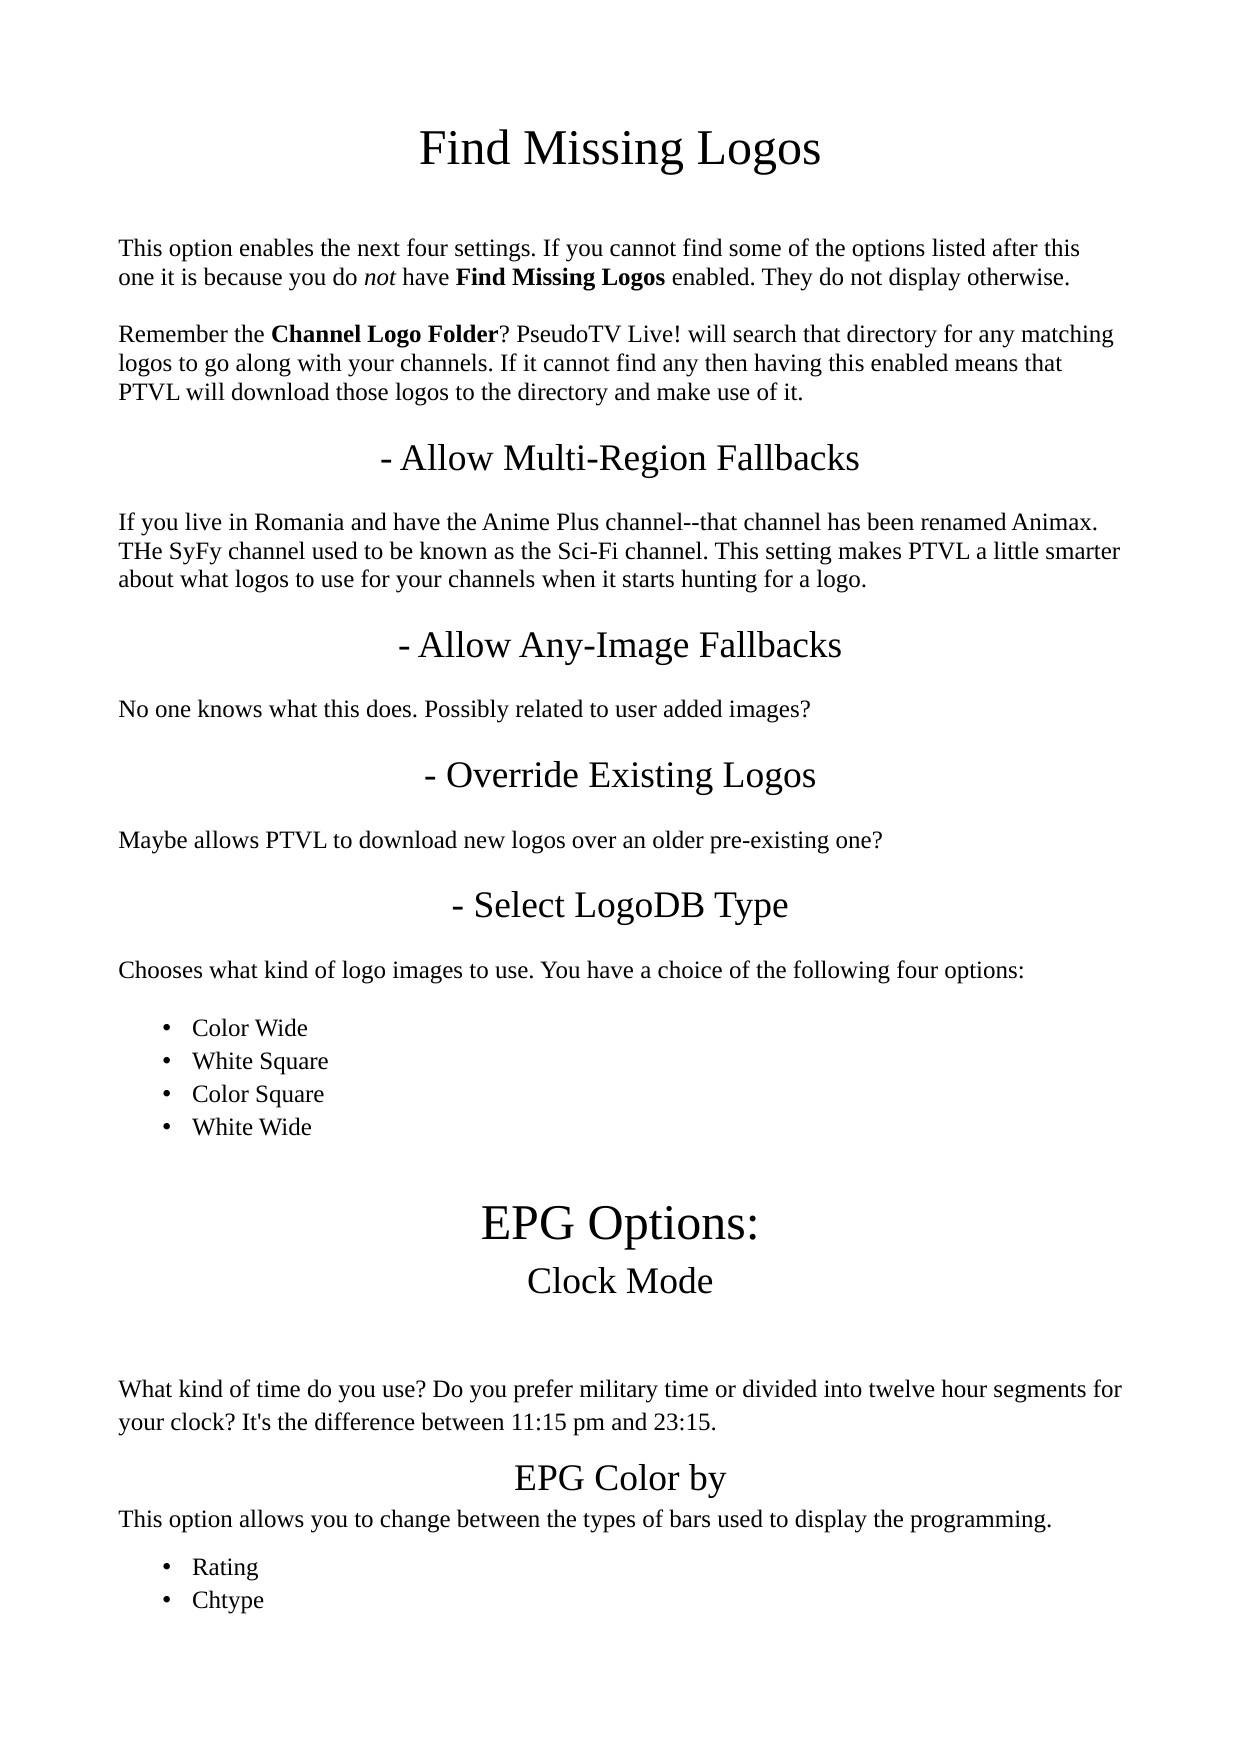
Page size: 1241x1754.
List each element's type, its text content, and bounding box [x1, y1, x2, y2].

text No one knows what this does. Possibly related to user added images? [118, 666, 1122, 723]
text If you live in Romania and have the Anime Plus channel--that channel has been renamed Animax. THe SyFy channel used to be known as the Sci-Fi channel. This setting makes PTVL a little smarter about what logos to use for your channels when it starts hunting for a logo. [118, 478, 1122, 593]
text What kind of time do you use? Do you prefer military time or divided into twelve hour segments for your clock? It's the difference between 11:15 pm and 23:15. [118, 1308, 1122, 1436]
text EPG Options: [118, 1193, 1122, 1250]
text This option allows you to change between the types of bars used to display the programming. [118, 1504, 1122, 1533]
text - Select LogoDB Type [118, 883, 1122, 926]
list White Square [162, 1046, 1122, 1075]
text Chooses what kind of logo images to use. You have a choice of the following four options: [118, 926, 1122, 983]
text This option enables the next four settings. If you cannot find some of the options listed after this one it is because you do not have Find Missing Logos enabled. They do not display otherwise. Remember the Channel Logo Folder? PseudoTV Live! will search that directory for any matching logos to go along with your channels. If it cannot find any then having this enabled means that PTVL will download those logos to the directory and make use of it. [118, 176, 1122, 406]
text Clock Mode [118, 1259, 1122, 1302]
text - Override Existing Logos [118, 753, 1122, 796]
text - Allow Multi-Region Fallbacks [118, 435, 1122, 478]
text Maybe allows PTVL to download new logos over an older pre-existing one? [118, 796, 1122, 853]
text - Allow Any-Image Fallbacks [118, 623, 1122, 666]
list Color Wide [162, 1013, 1122, 1042]
list Rating [162, 1552, 1122, 1581]
list Chtype [162, 1585, 1122, 1614]
list Color Square [162, 1079, 1122, 1108]
list White Wide [162, 1112, 1122, 1141]
text EPG Color by [118, 1455, 1122, 1498]
text Find Missing Logos [118, 118, 1122, 176]
